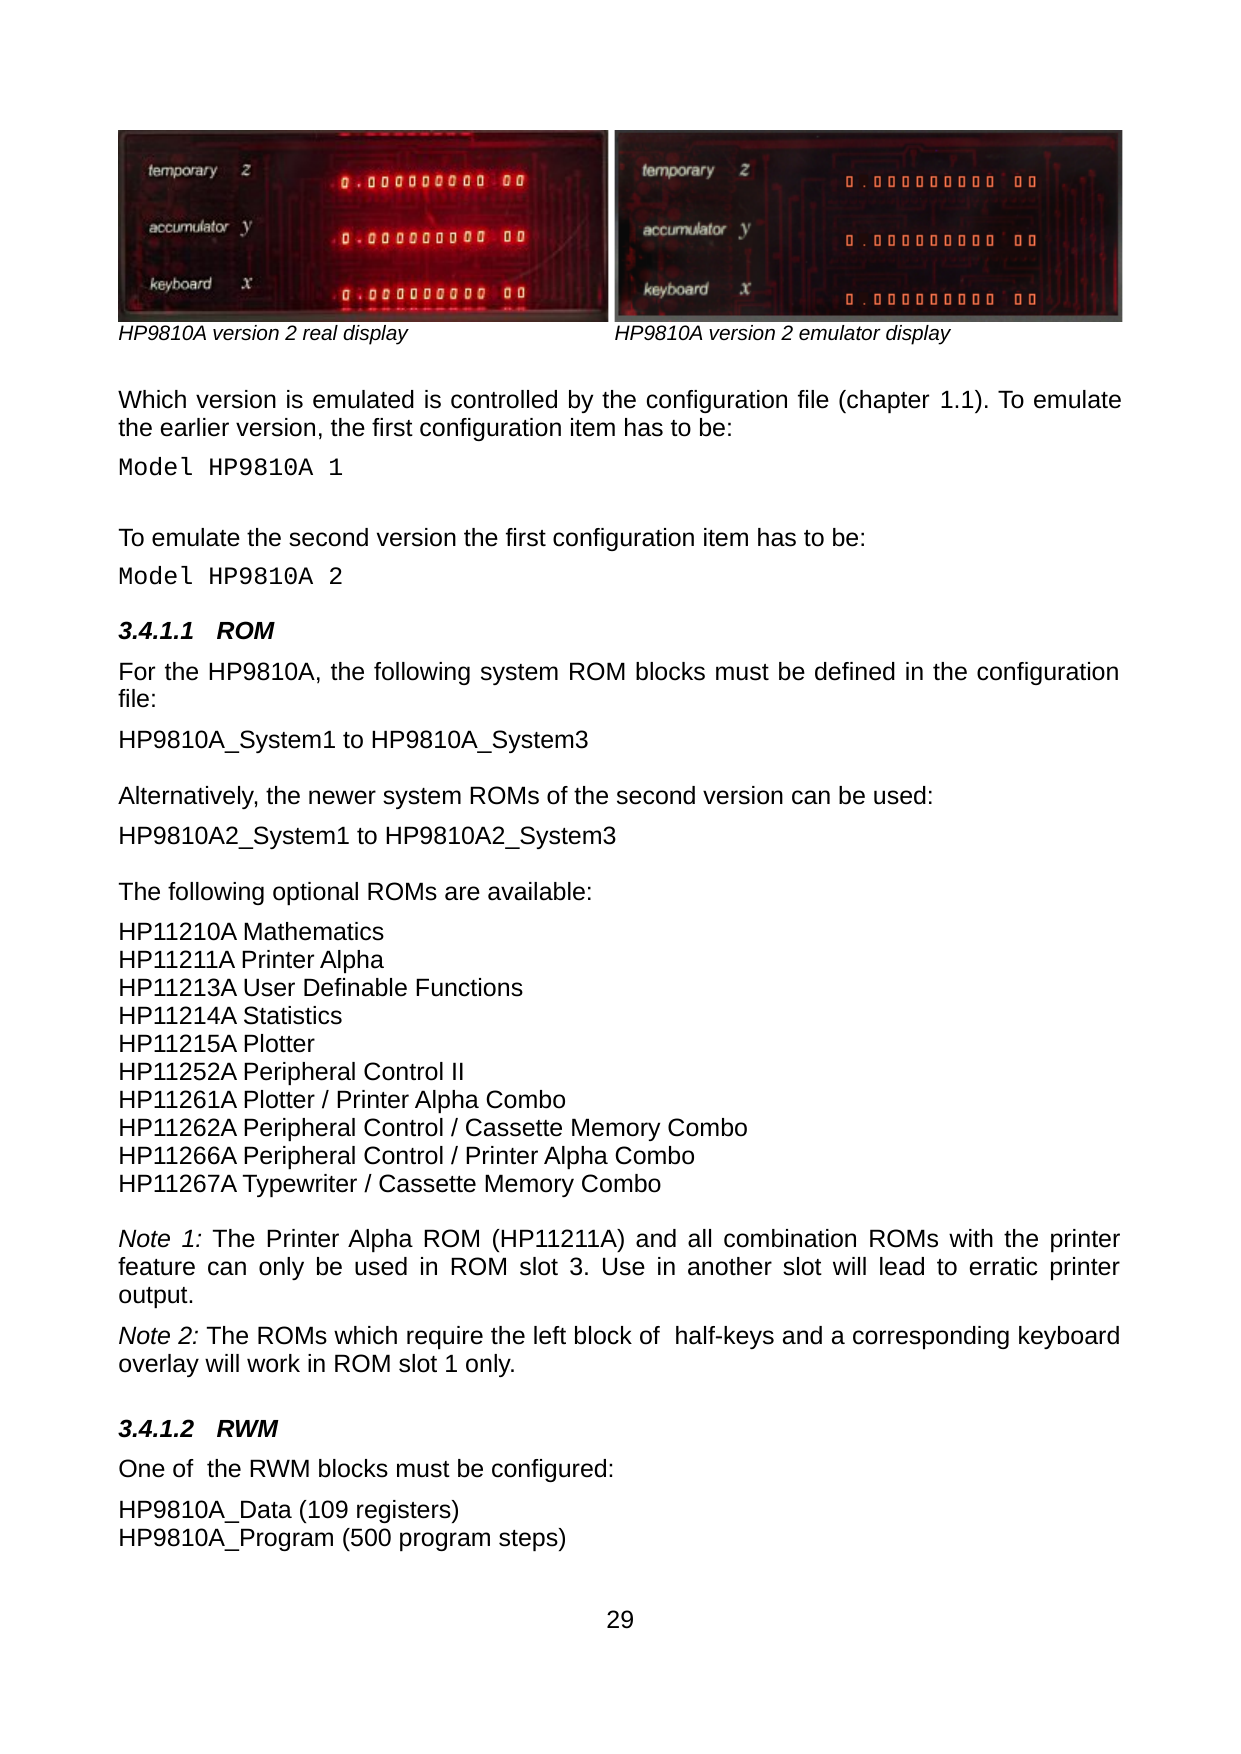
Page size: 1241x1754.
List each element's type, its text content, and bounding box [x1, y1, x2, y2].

text HP11210A Mathematics [118, 918, 1122, 946]
subtitle RWM [118, 1415, 1122, 1443]
text Note 2: The ROMs which require the left block of half-keys and a corresponding keyboard overlay will work in ROM slot 1 only. [118, 1322, 1122, 1377]
text HP9810A version 2 real display [118, 322, 608, 345]
text HP11267A Typewriter / Cassette Memory Combo [118, 1169, 1122, 1197]
subtitle ROM [118, 617, 1122, 645]
text HP11215A Plotter [118, 1030, 1122, 1058]
text HP11211A Printer Alpha [118, 946, 1122, 974]
text HP11213A User Definable Functions [118, 974, 1122, 1002]
text For the HP9810A, the following system ROM blocks must be defined in the configuration file: [118, 657, 1122, 713]
text Model HP9810A 2 [118, 564, 1122, 592]
text Which version is emulated is controlled by the configuration file (chapter 1.1). To emulate the earlier version, the first configuration item has to be: [118, 386, 1122, 442]
text HP9810A_System1 to HP9810A_System3 [118, 726, 1122, 754]
text HP11261A Plotter / Printer Alpha Combo [118, 1086, 1122, 1114]
text HP11252A Peripheral Control II [118, 1058, 1122, 1086]
text HP11262A Peripheral Control / Cassette Memory Combo [118, 1114, 1122, 1142]
text Model HP9810A 1 [118, 455, 1122, 483]
text To emulate the second version the first configuration item has to be: [118, 523, 1122, 551]
text One of the RWM blocks must be configured: [118, 1455, 1122, 1483]
text Alternatively, the newer system ROMs of the second version can be used: [118, 782, 1122, 809]
text HP11266A Peripheral Control / Printer Alpha Combo [118, 1142, 1122, 1169]
text HP9810A2_System1 to HP9810A2_System3 [118, 822, 1122, 850]
text HP9810A version 2 emulator display [614, 322, 1122, 345]
text The following optional ROMs are available: [118, 878, 1122, 906]
picture [614, 130, 1123, 322]
picture [118, 130, 609, 322]
text HP9810A_Data (109 registers) HP9810A_Program (500 program steps) [118, 1496, 1122, 1551]
text Note 1: The Printer Alpha ROM (HP11211A) and all combination ROMs with the printer feature can only be used in ROM slot 3. Use in another slot will lead to erratic printer output. [118, 1225, 1122, 1309]
text HP11214A Statistics [118, 1002, 1122, 1030]
